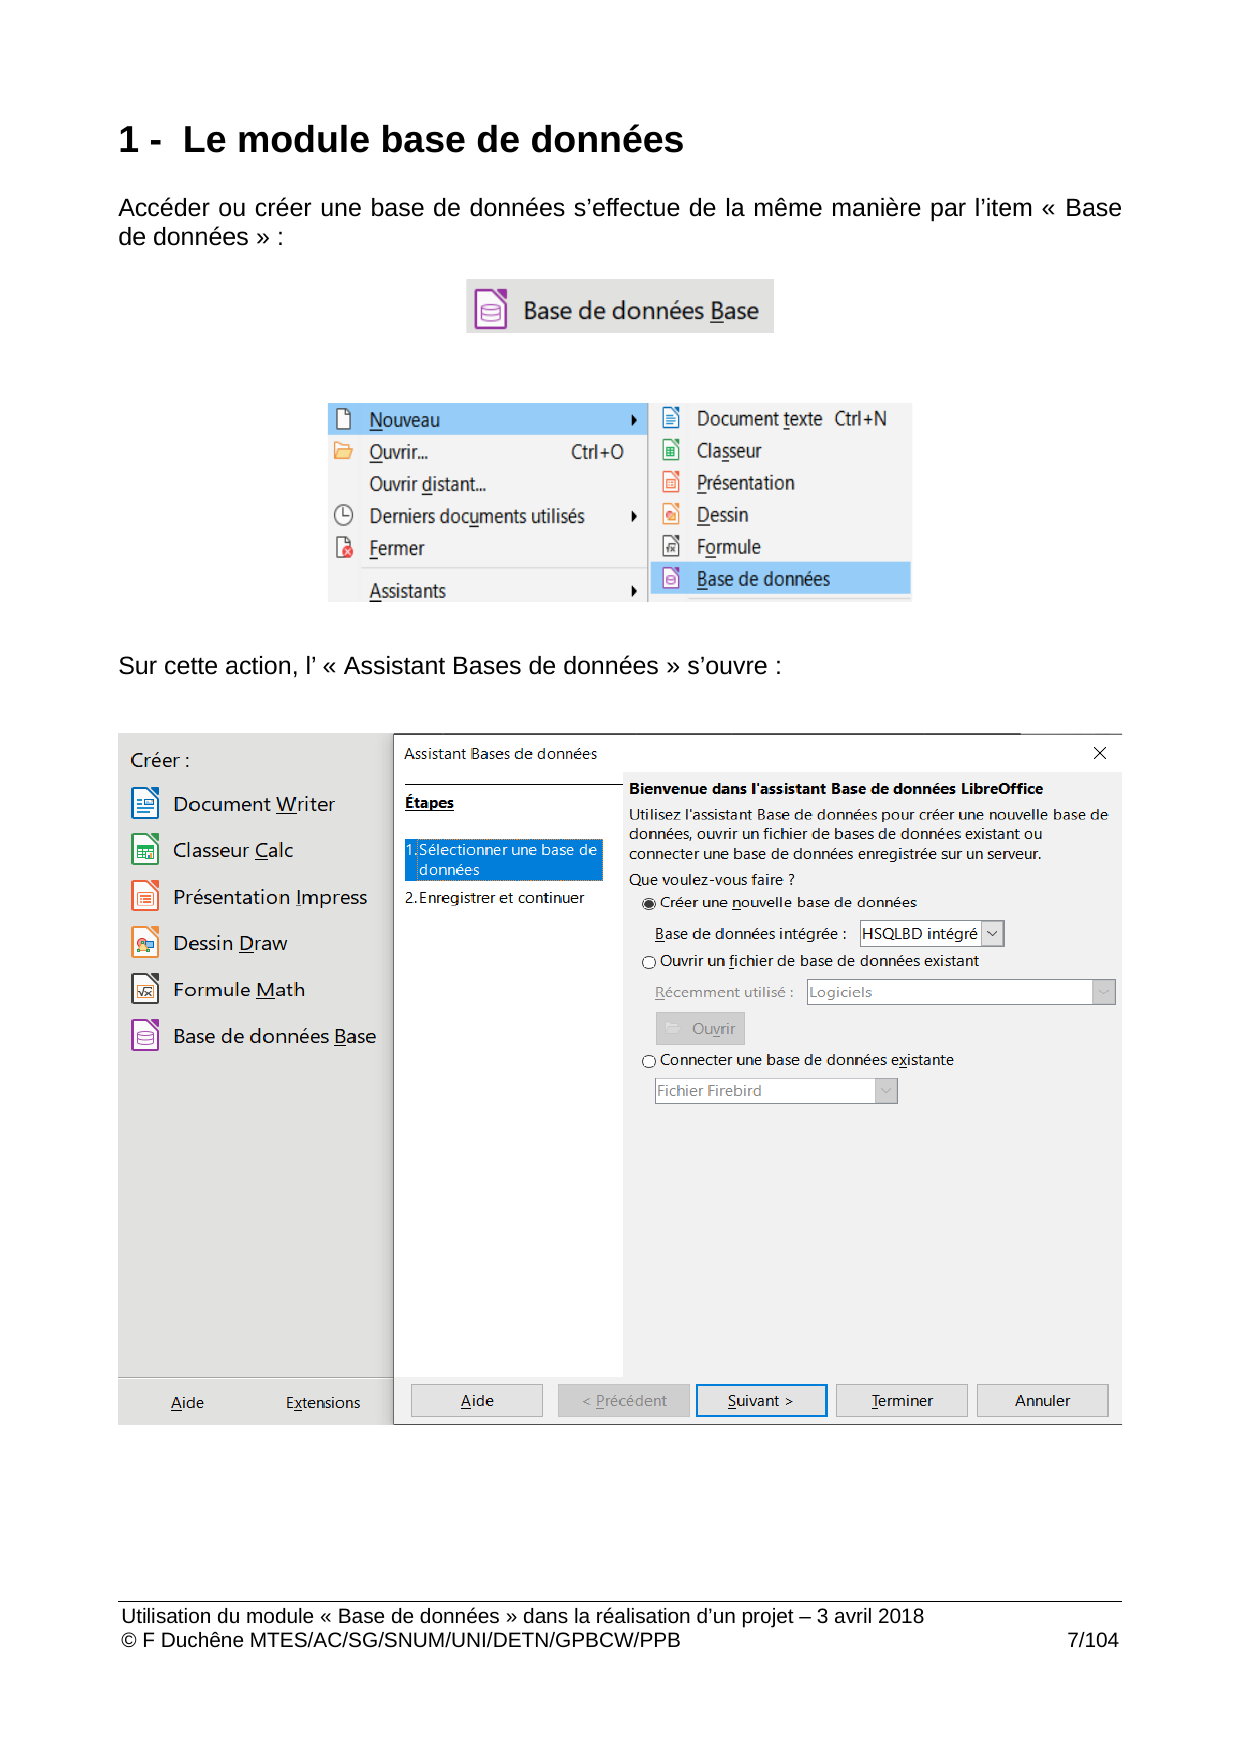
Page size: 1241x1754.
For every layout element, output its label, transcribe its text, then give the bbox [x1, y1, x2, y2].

picture [466, 279, 774, 333]
text Sur cette action, l’ « Assistant Bases de données » s’ouvre : [118, 651, 1122, 679]
picture [118, 733, 1123, 1425]
text Accéder ou créer une base de données s’effectue de la même manière par l’item « Base de données » : [118, 193, 1122, 251]
subtitle Le module base de données [118, 117, 1122, 160]
picture [327, 403, 913, 602]
